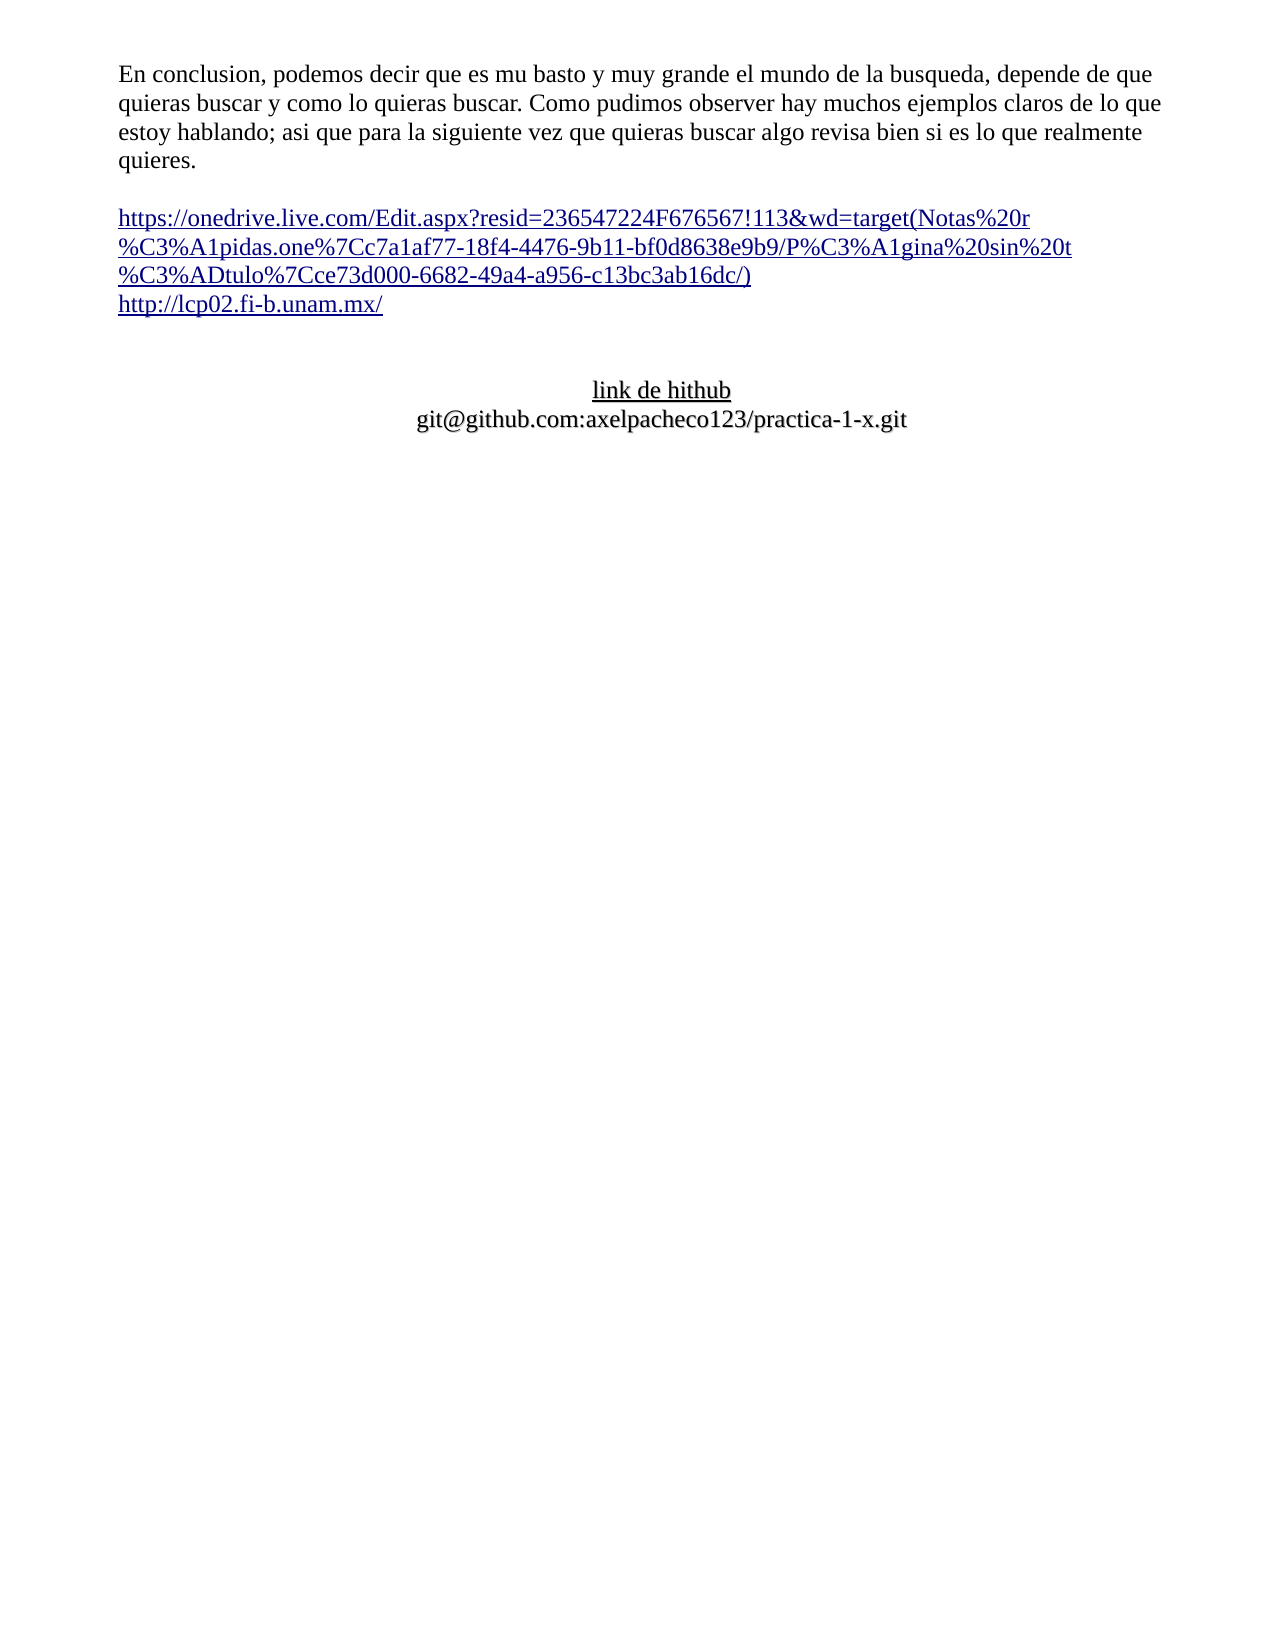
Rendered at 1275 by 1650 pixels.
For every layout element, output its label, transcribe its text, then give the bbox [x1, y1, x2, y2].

text http://lcp02.fi-b.unam.mx/ [118, 289, 1205, 318]
text git@github.com:axelpacheco123/practica-1-x.git [118, 404, 1205, 433]
text link de hithub [118, 375, 1205, 404]
text En conclusion, podemos decir que es mu basto y muy grande el mundo de la busqueda, depende de que quieras buscar y como lo quieras buscar. Como pudimos observer hay muchos ejemplos claros de lo que estoy hablando; asi que para la siguiente vez que quieras buscar algo revisa bien si es lo que realmente quieres. [118, 59, 1205, 174]
text https://onedrive.live.com/Edit.aspx?resid=236547224F676567!113&wd=target(Notas%20r%C3%A1pidas.one%7Cc7a1af77-18f4-4476-9b11-bf0d8638e9b9/P%C3%A1gina%20sin%20t%C3%ADtulo%7Cce73d000-6682-49a4-a956-c13bc3ab16dc/) [118, 203, 1205, 289]
